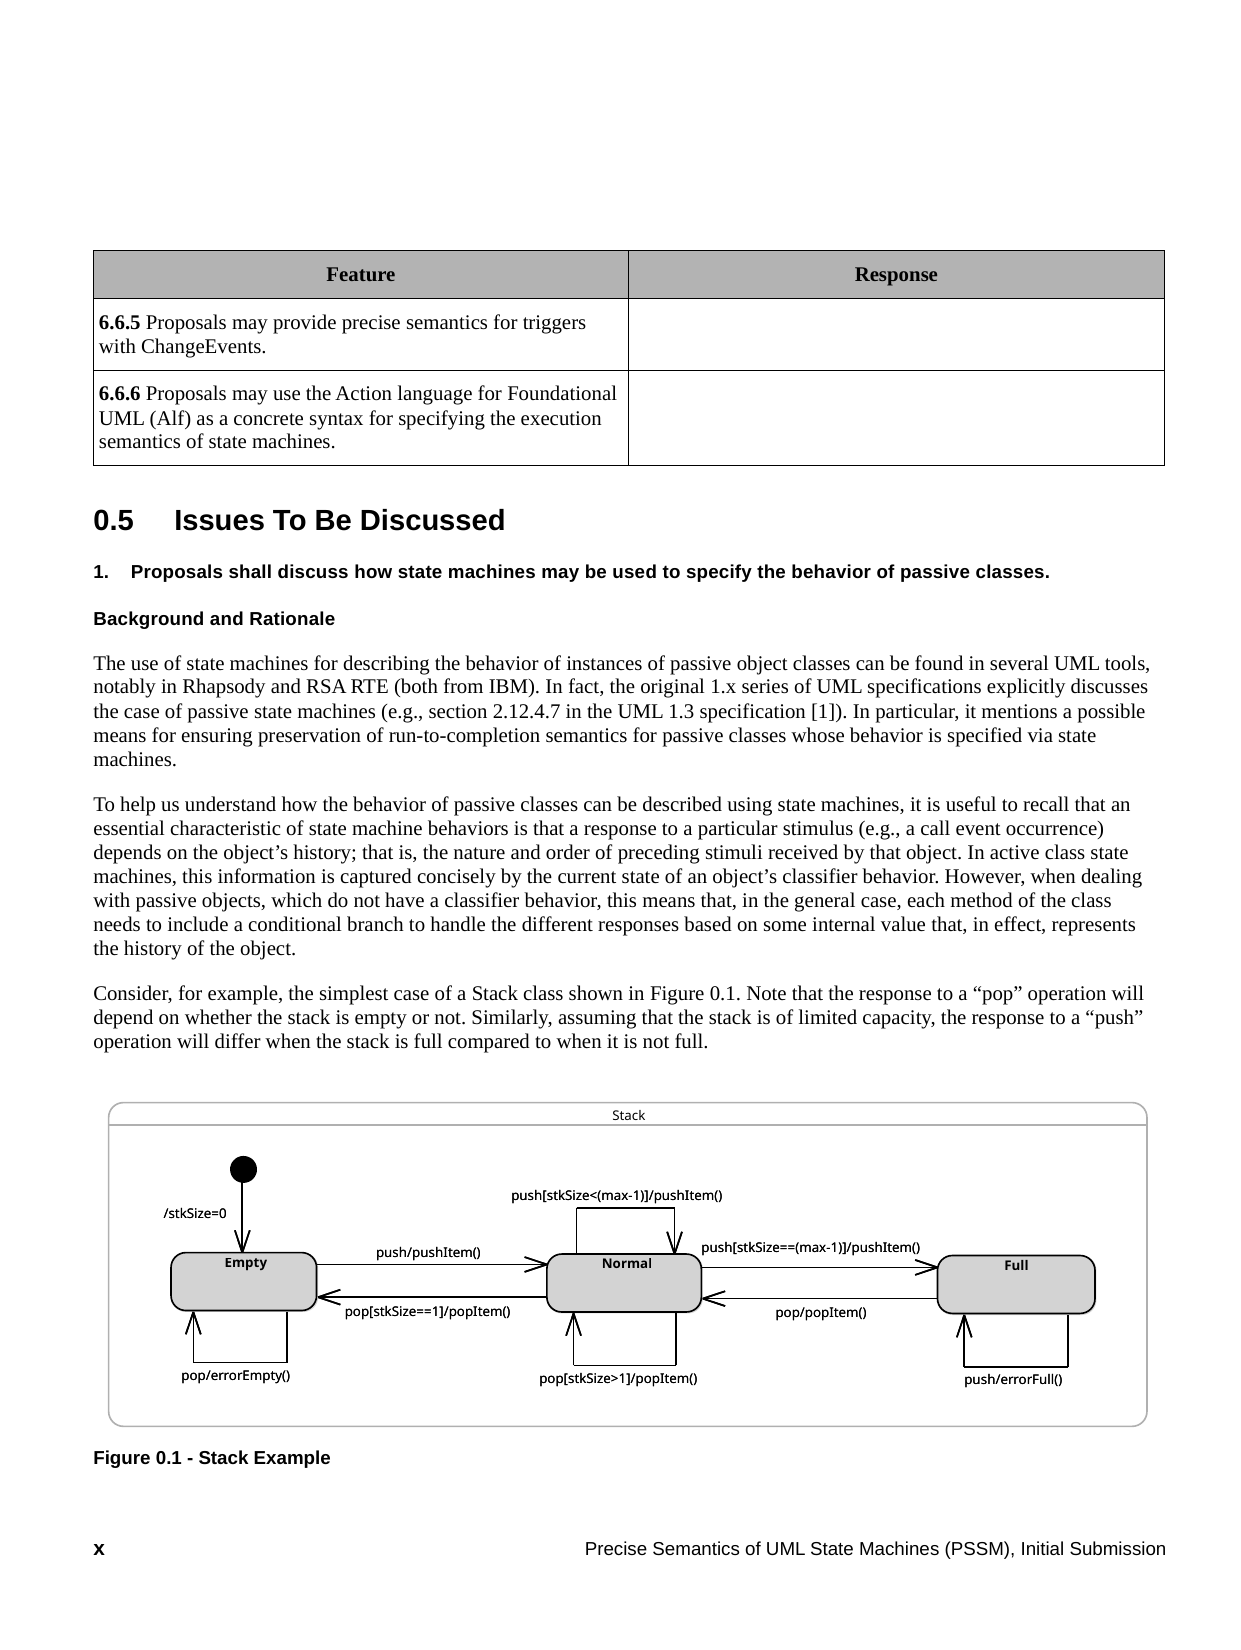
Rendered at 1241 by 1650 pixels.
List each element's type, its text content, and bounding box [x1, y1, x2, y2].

text To help us understand how the behavior of passive classes can be described using state machines, it is useful to recall that an essential characteristic of state machine behaviors is that a response to a particular stimulus (e.g., a call event occurrence) depends on the object’s history; that is, the nature and order of preceding stimuli received by that object. In active class state machines, this information is captured concisely by the current state of an object’s classifier behavior. However, when dealing with passive objects, which do not have a classifier behavior, this means that, in the general case, each method of the class needs to include a conditional branch to handle the different responses based on some internal value that, in effect, represents the history of the object. [93, 792, 1164, 960]
subtitle Background and Rationale [93, 608, 1164, 629]
table_header Feature [94, 251, 628, 298]
table_header Response [629, 251, 1164, 298]
text [93, 1074, 1164, 1087]
subtitle Proposals shall discuss how state machines may be used to specify the behavior of passive classes. [93, 561, 1164, 583]
table_cell 6.6.5 Proposals may provide precise semantics for triggers with ChangeEvents. [94, 299, 628, 369]
subtitle Issues To Be Discussed [93, 501, 1164, 536]
table_cell 6.6.6 Proposals may use the Action language for Foundational UML (Alf) as a concrete syntax for specifying the execution semantics of state machines. [94, 371, 628, 465]
table_cell [629, 299, 1164, 369]
text The use of state machines for describing the behavior of instances of passive object classes can be found in several UML tools, notably in Rhapsody and RSA RTE (both from IBM). In fact, the original 1.x series of UML specifications explicitly discusses the case of passive state machines (e.g., section 2.12.4.7 in the UML 1.3 specification [1]). In particular, it mentions a possible means for ensuring preservation of run-to-completion semantics for passive classes whose behavior is specified via state machines. [93, 650, 1164, 771]
text Figure 0.1 - Stack Example [93, 1087, 1164, 1468]
text Consider, for example, the simplest case of a Stack class shown in Figure 0.1. Note that the response to a “pop” operation will depend on whether the stack is empty or not. Similarly, assuming that the stack is of limited capacity, the response to a “push” operation will differ when the stack is full compared to when it is not full. [93, 981, 1164, 1053]
table_cell [629, 371, 1164, 465]
